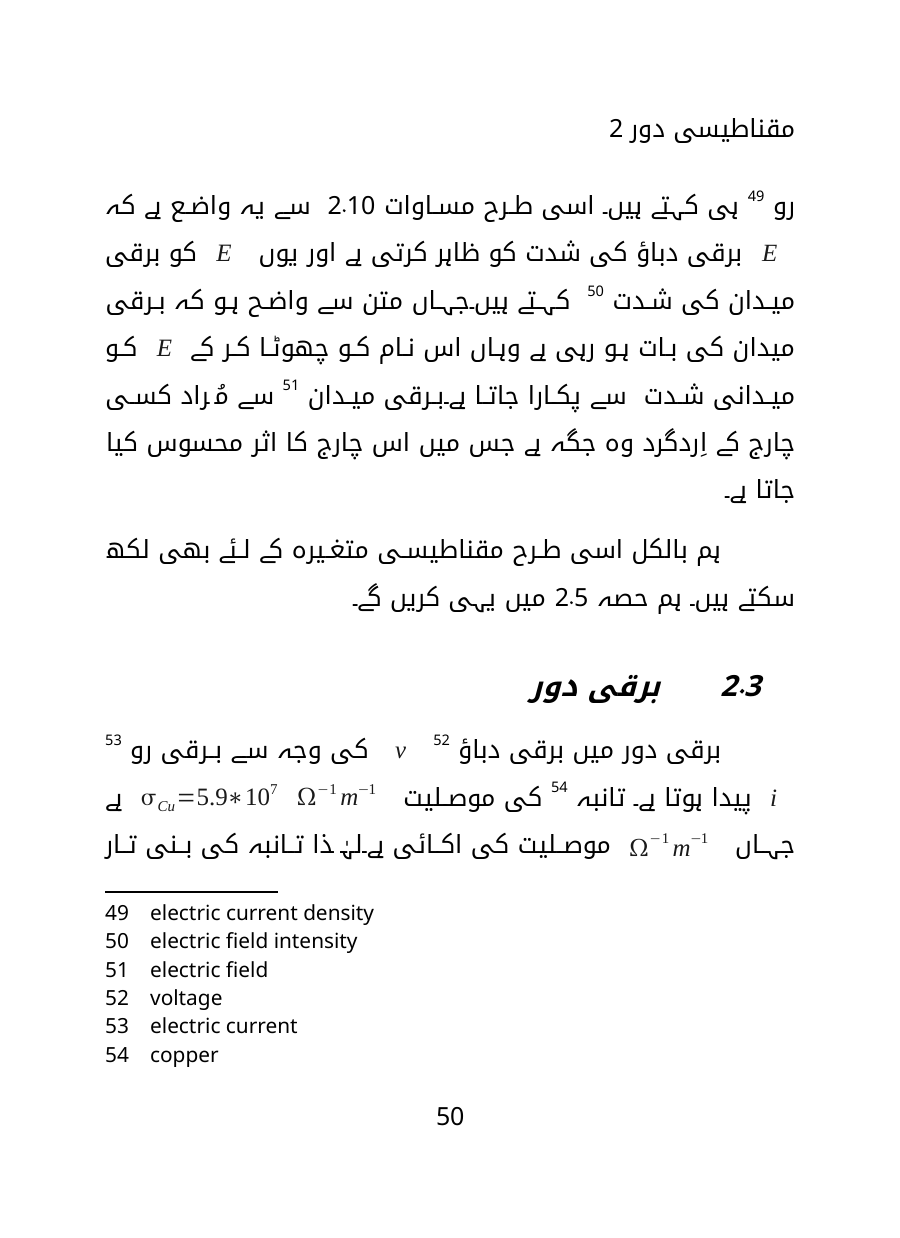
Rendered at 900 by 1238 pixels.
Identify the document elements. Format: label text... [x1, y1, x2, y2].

text electric field intensity [105, 926, 795, 955]
text electric current [105, 1012, 795, 1040]
text copper [105, 1040, 795, 1068]
text electric field [105, 955, 795, 983]
text voltage [105, 983, 795, 1012]
text برقی دور میں برقی دباؤ کی وجہ سے برقی رو پیدا ہوتا ہے۔ تانبہ کی موصلیت ہے جہاں موصلیت کی اکائی ہے۔لہٰذا تانبہ کی بنی تار کی مزاحمت قابلِ نظرانداز ہوتی ہے۔اگر ایسی تار میں برقی روکا بہاو ہو، تو اس تار کی مزاحمت میں، اوہم کے قانون کے تحت، برقی دباؤ گھٹے گا اور اس گھٹنے کی مقدارہو گی۔ کی قابلِ نظر انداز ہونے کی وجہ سے یہ مقدار بھی قابلِ نظر انداز ہو گی۔ اس کا مطلب ہے کہ برقی دباؤ کی بغیر گھٹے ایک جگہ سے دوسری جگہ رسائی ممکن ہے ۔ اسی لئے تانبہ کی تار کو عموما برقی دباؤ کی ایک جگہ سے دوسری جگہ رسائی کے لئے استعمال کیا جاتا ہے اور اس کی مزاحمت کو صفر ہی سمجھا جاتا ہے۔ شکل 2.3 حصہ الف میں ایک ایسا ہی برقی دور دکھایا گیا ہے۔اس برقی دور میں کل تار کی مزاحمتہے۔ اگر تار کی مزاحمت کو نظرانداز کیا جا سکے تو ہمیں برقی دور 2.3 حصہ ب ملتا ہے۔اس برقی دور میں برقی دباؤ کو مزاحمتتک بغیر گھٹائے پہنچایا گیا ہے۔ [105, 727, 795, 869]
text electric current density [105, 898, 795, 926]
text ہیں۔ شکل سے واضع ہے کہ برقی رو سلاخ کی رقبہ عمودی تراشسے گزرتی ہے لہٰذا مساوات 2.9 کے تحتبرقی رو کی کثافت کو ظاہر کرتی ہے۔ اسی وجہ سےکو کثافتِ برقی رو ہی کہتے ہیں۔ اسی طرح مساوات 2.10 سے یہ واضع ہے کہبرقی دباؤ کی شدت کو ظاہر کرتی ہے اور یوں کو برقی میدان کی شدت کہتے ہیں۔جہاں متن سے واضح ہو کہ برقی میدان کی بات ہو رہی ہے وہاں اس نام کو چھوٹا کر کےکو میدانی شدت سے پکارا جاتا ہے۔برقی میدان سے مُراد کسی چارج کے اِردگرد وہ جگہ ہے جس میں اس چارج کا اثر محسوس کیا جاتا ہے۔ [105, 182, 795, 514]
text ہم بالکل اسی طرح مقناطیسی متغیرہ کے لئے بھی لکھ سکتے ہیں۔ ہم حصہ 2.5 میں یہی کریں گے۔ [105, 527, 795, 621]
subtitle برقی دور [105, 659, 720, 714]
